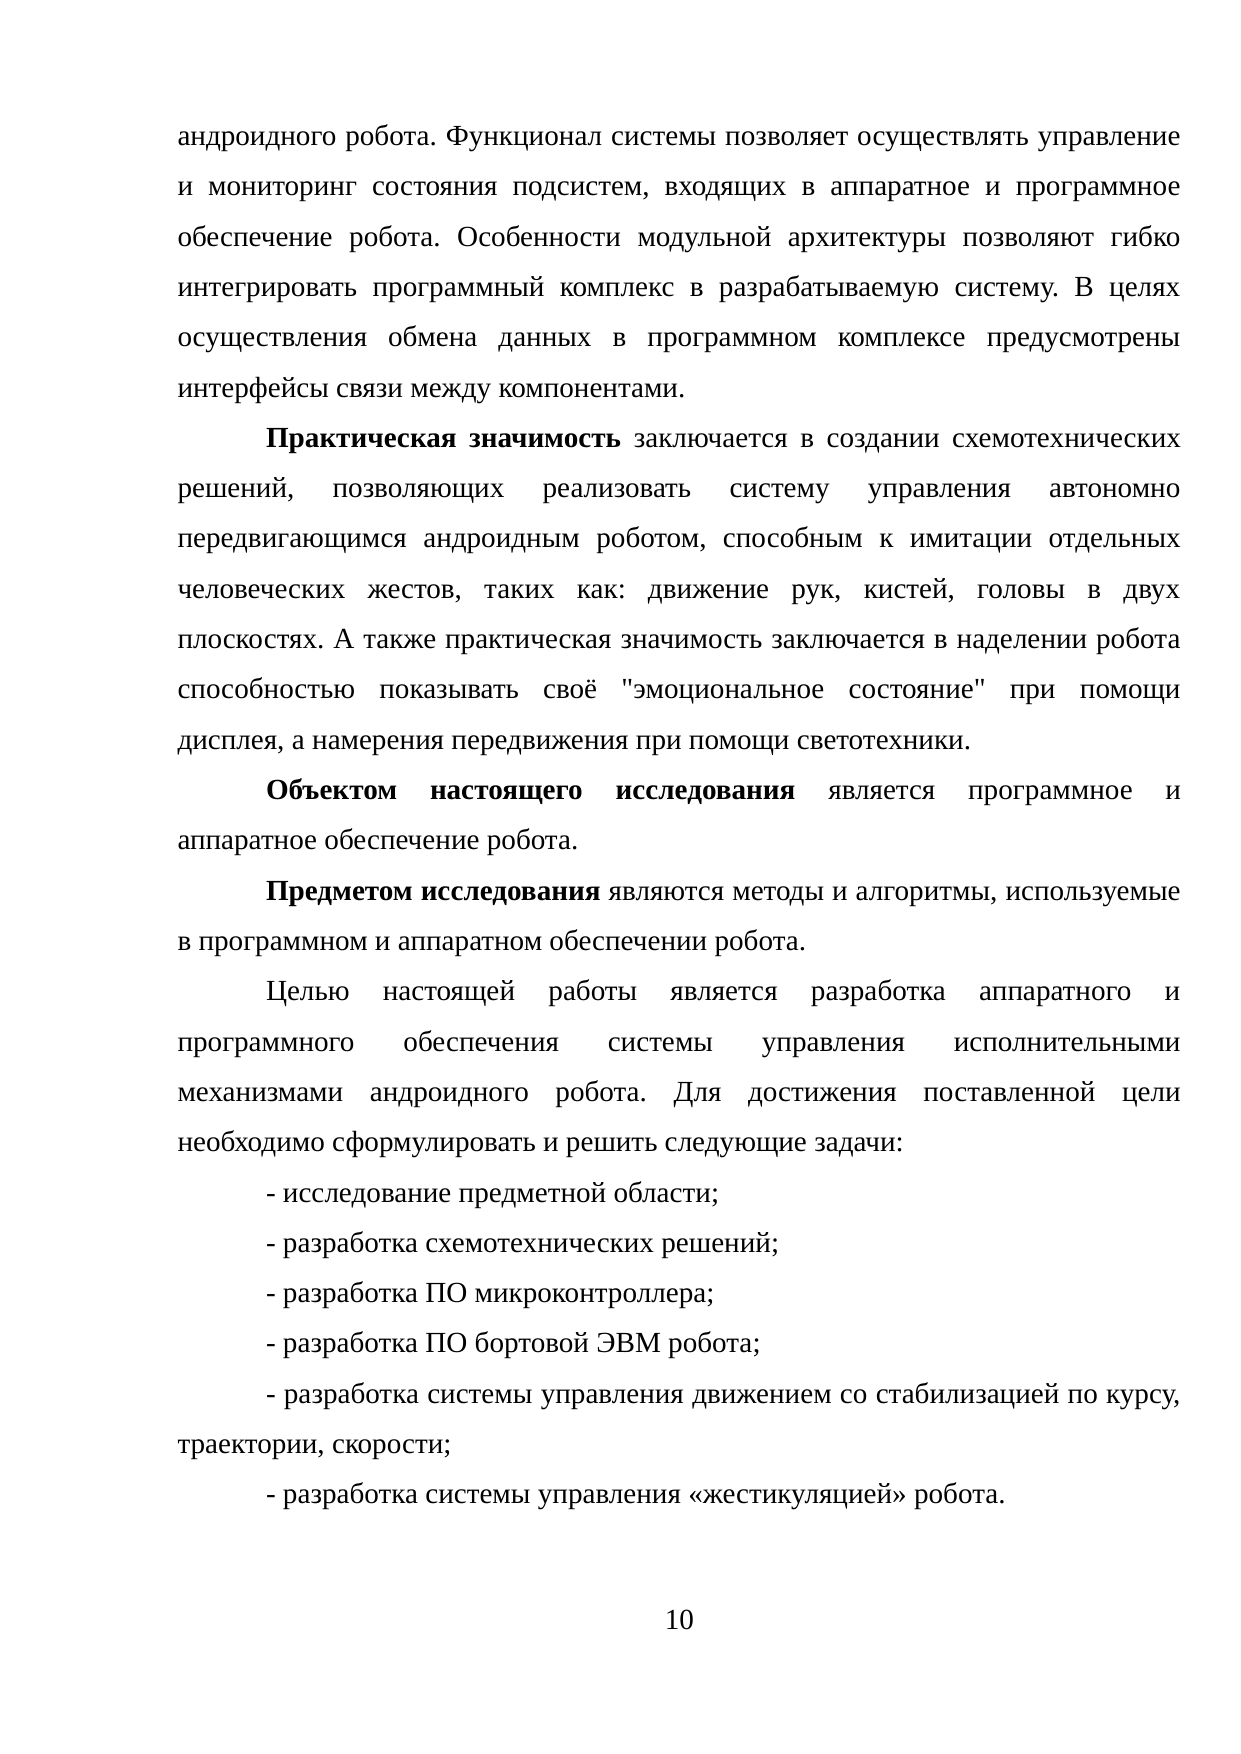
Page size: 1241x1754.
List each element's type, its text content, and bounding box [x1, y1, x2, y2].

text - разработка системы управления движением со стабилизацией по курсу, траектории, скорости; [177, 1376, 1181, 1460]
text - исследование предметной области; [177, 1175, 1181, 1208]
text андроидного робота. Функционал системы позволяет осуществлять управление и мониторинг состояния подсистем, входящих в аппаратное и программное обеспечение робота. Особенности модульной архитектуры позволяют гибко интегрировать программный комплекс в разрабатываемую систему. В целях осуществления обмена данных в программном комплексе предусмотрены интерфейсы связи между компонентами. [177, 118, 1181, 403]
text - разработка ПО бортовой ЭВМ робота; [177, 1326, 1181, 1359]
text - разработка системы управления «жестикуляцией» робота. [177, 1477, 1181, 1510]
text Объектом настоящего исследования является программное и аппаратное обеспечение робота. [177, 772, 1181, 856]
text Практическая значимость заключается в создании схемотехнических решений, позволяющих реализовать систему управления автономно передвигающимся андроидным роботом, способным к имитации отдельных человеческих жестов, таких как: движение рук, кистей, головы в двух плоскостях. А также практическая значимость заключается в наделении робота способностью показывать своё "эмоциональное состояние" при помощи дисплея, а намерения передвижения при помощи светотехники. [177, 420, 1181, 755]
text Предметом исследования являются методы и алгоритмы, используемые в программном и аппаратном обеспечении робота. [177, 873, 1181, 957]
text - разработка ПО микроконтроллера; [177, 1275, 1181, 1309]
text Целью настоящей работы является разработка аппаратного и программного обеспечения системы управления исполнительными механизмами андроидного робота. Для достижения поставленной цели необходимо сформулировать и решить следующие задачи: [177, 973, 1181, 1158]
text - разработка схемотехнических решений; [177, 1225, 1181, 1258]
